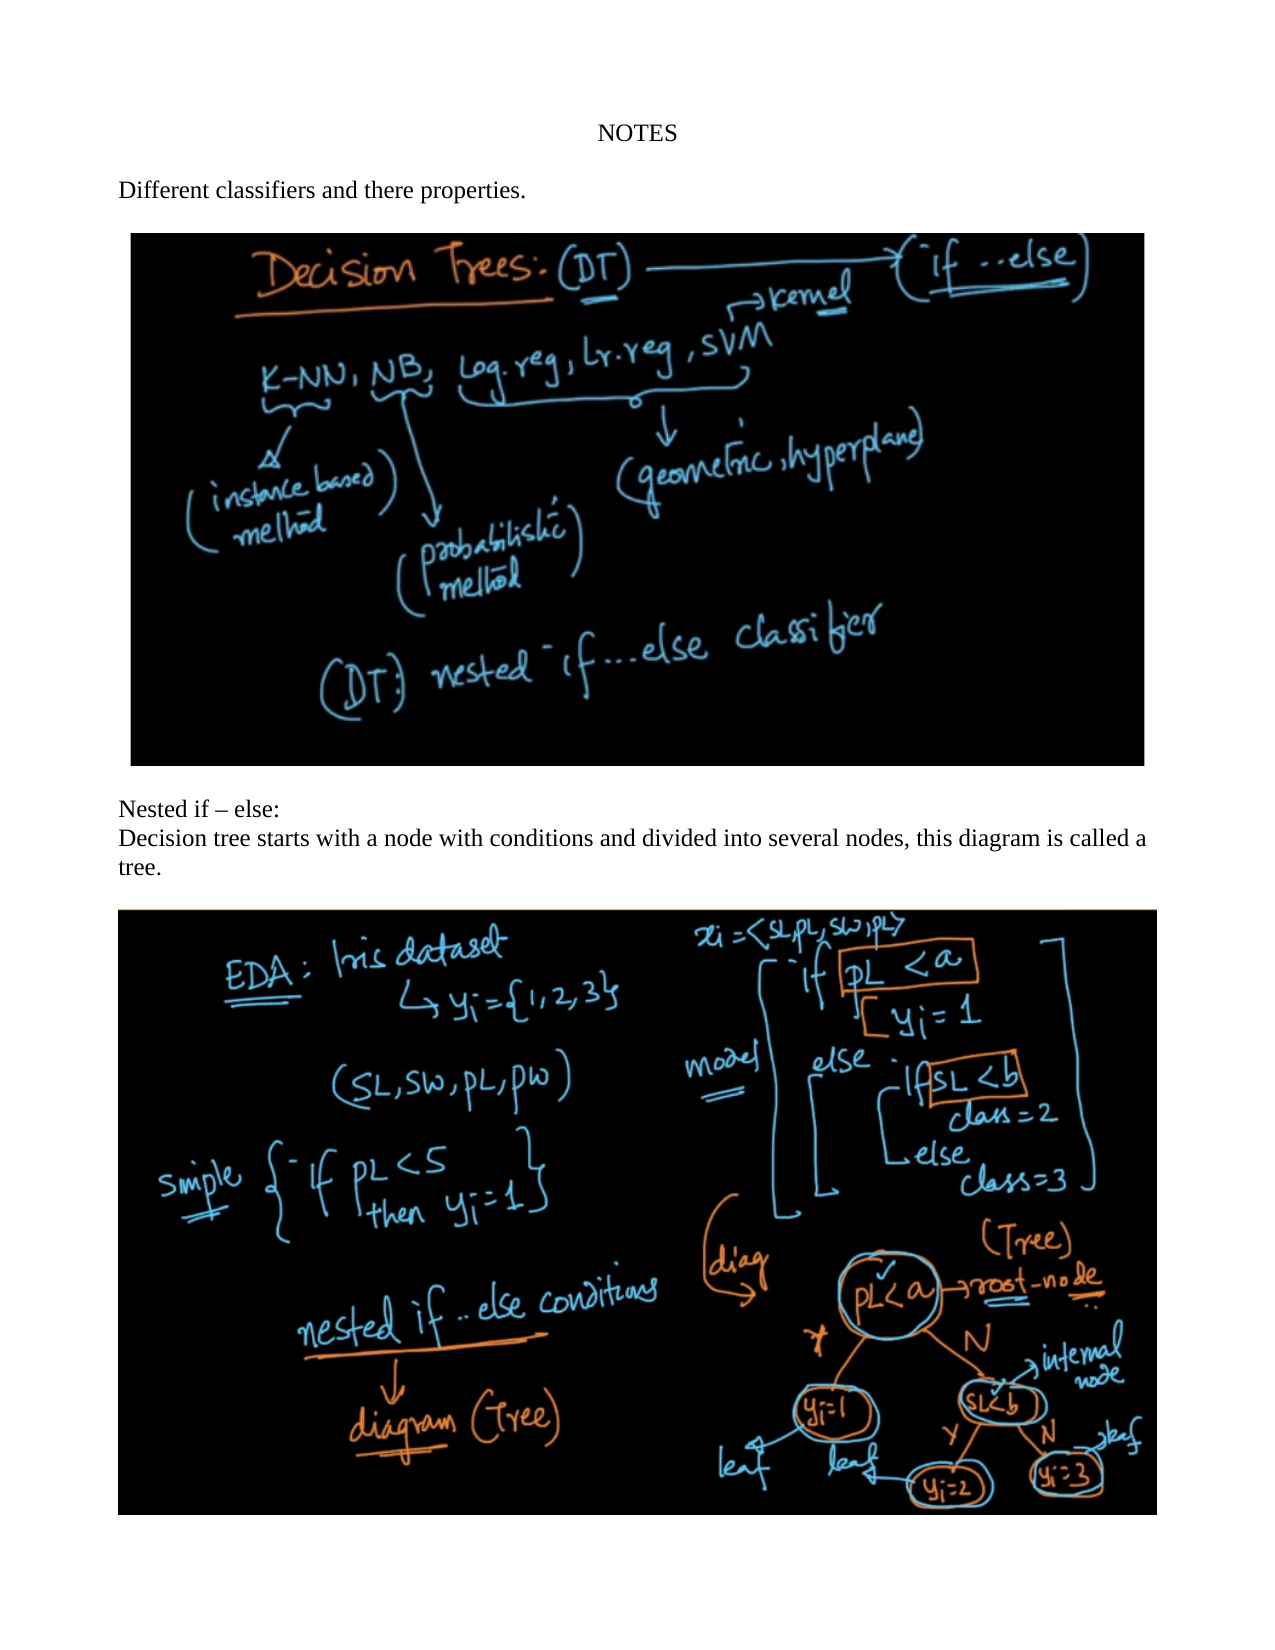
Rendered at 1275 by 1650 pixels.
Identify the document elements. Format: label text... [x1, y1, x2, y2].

text Different classifiers and there properties. [118, 176, 1157, 204]
picture [118, 909, 1157, 1515]
picture [130, 233, 1145, 766]
text Decision tree starts with a node with conditions and divided into several nodes, this diagram is called a tree. [118, 823, 1157, 881]
text Nested if – else: [118, 794, 1157, 823]
text NOTES [118, 118, 1157, 147]
